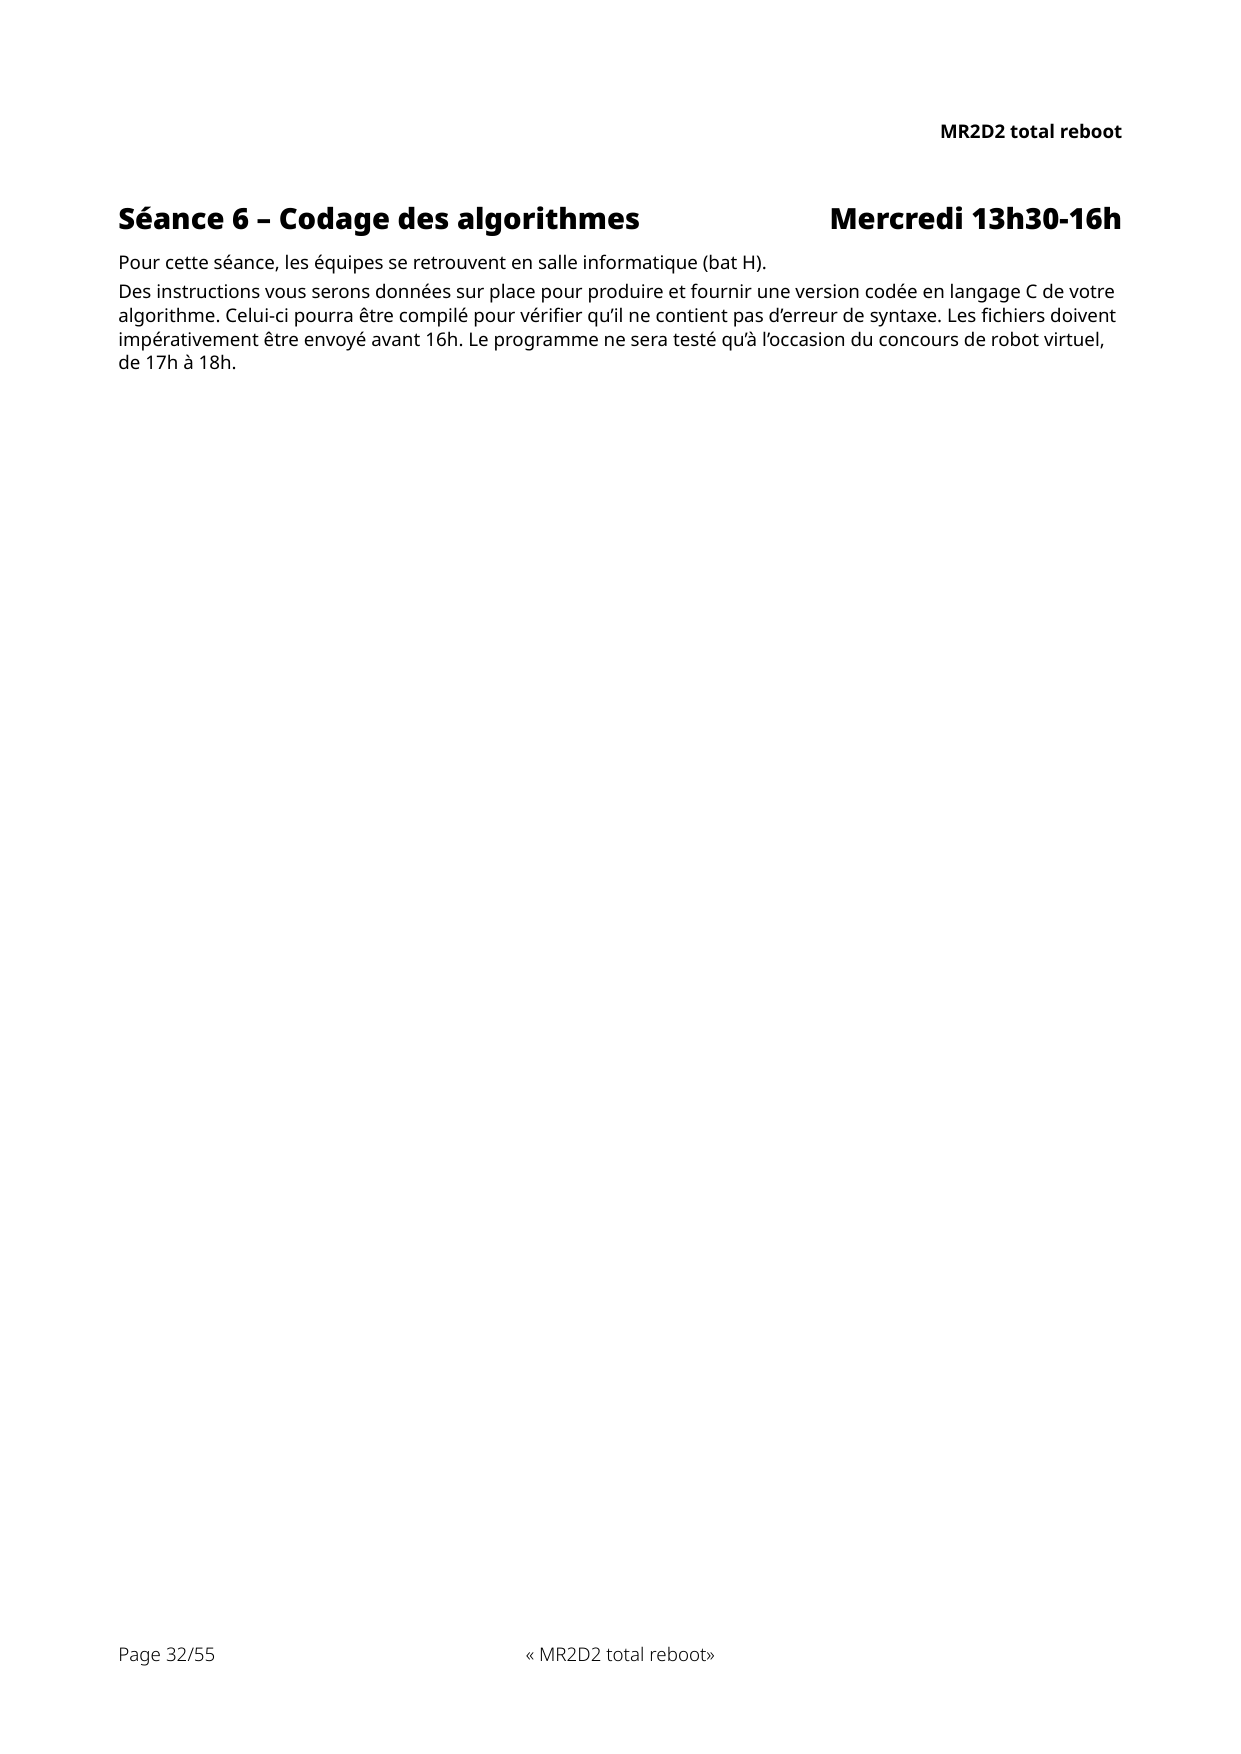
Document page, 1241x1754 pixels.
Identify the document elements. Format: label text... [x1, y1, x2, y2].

text Des instructions vous serons données sur place pour produire et fournir une version codée en langage C de votre algorithme. Celui-ci pourra être compilé pour vérifier qu’il ne contient pas d’erreur de syntaxe. Les fichiers doivent impérativement être envoyé avant 16h. Le programme ne sera testé qu’à l’occasion du concours de robot virtuel, de 17h à 18h. [118, 280, 1122, 374]
text Pour cette séance, les équipes se retrouvent en salle informatique (bat H). [118, 250, 1122, 274]
subtitle Séance 6 – Codage des algorithmes Mercredi 13h30-16h [118, 198, 1122, 238]
